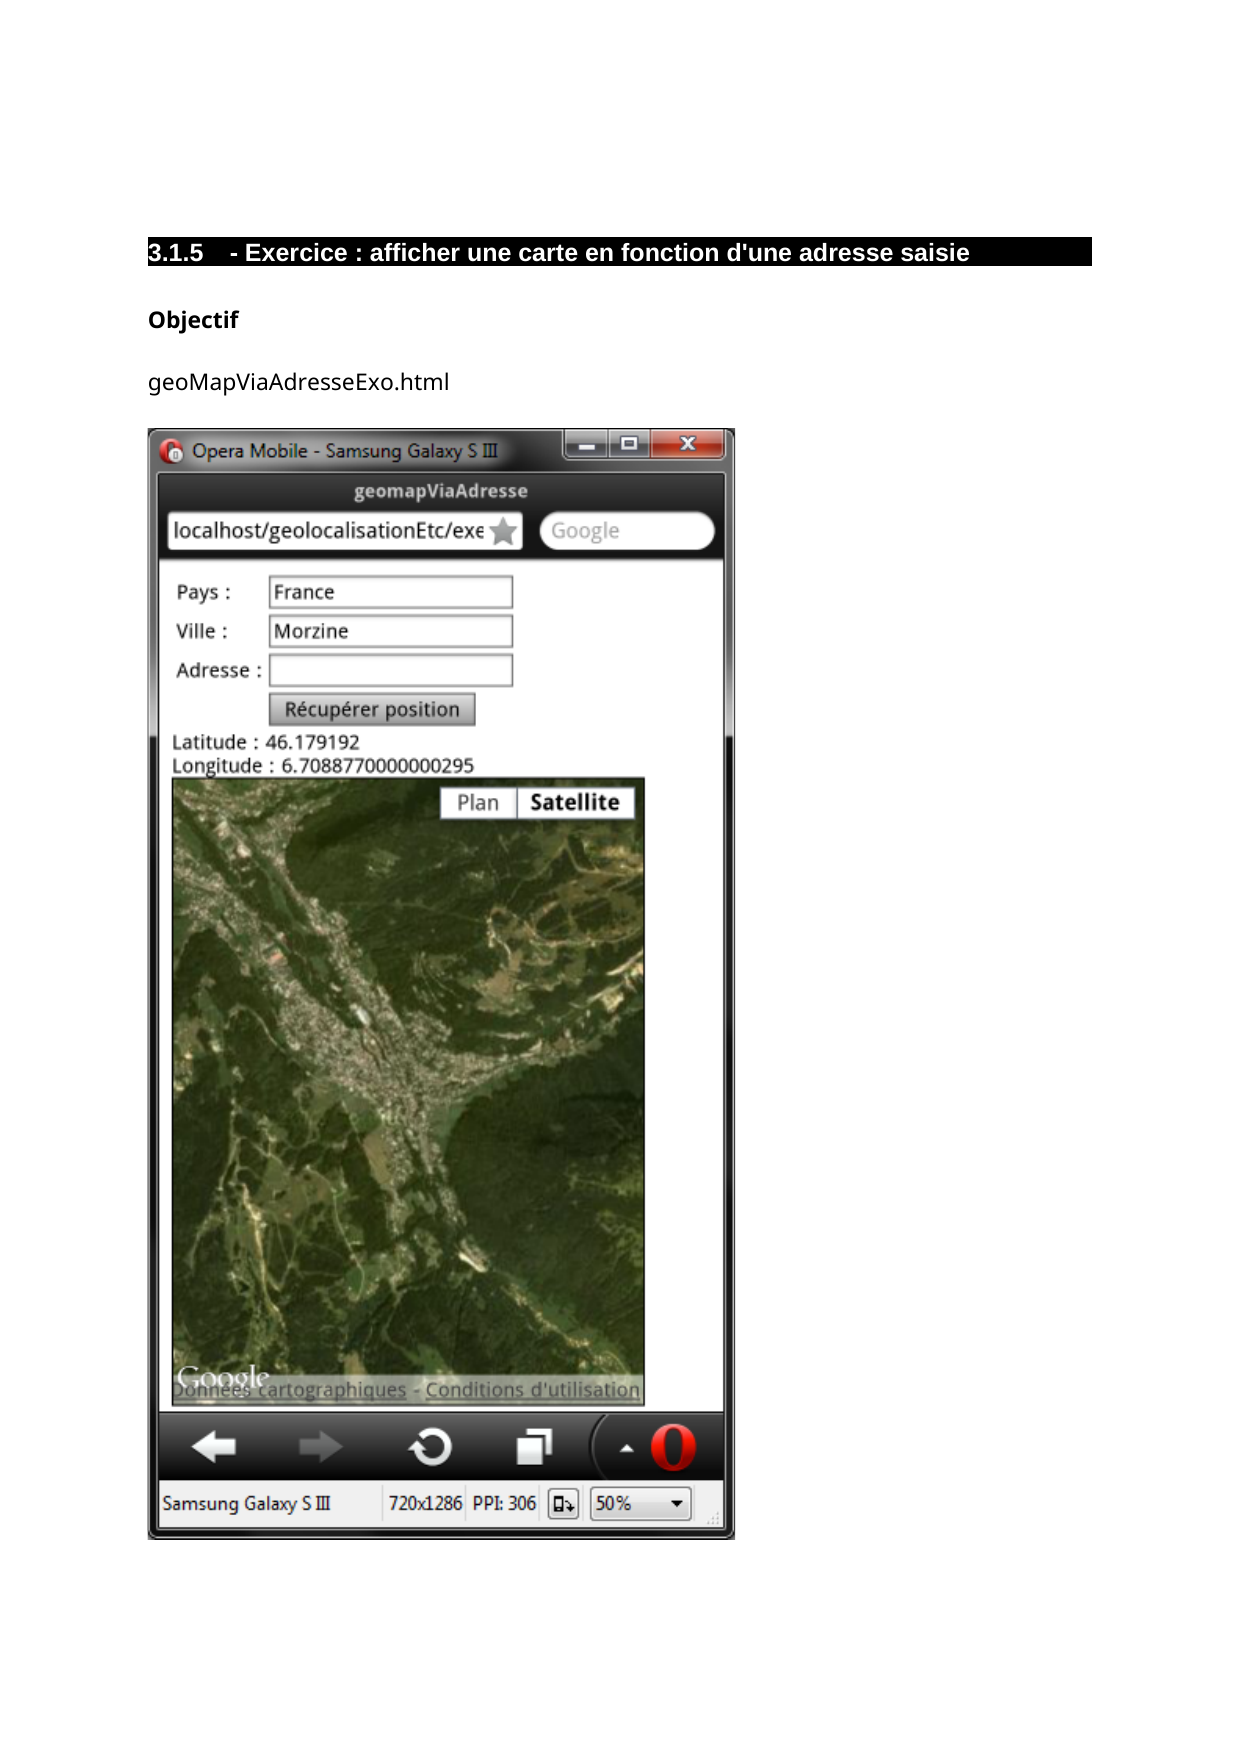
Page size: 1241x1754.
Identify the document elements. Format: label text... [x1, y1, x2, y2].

subtitle - Exercice : afficher une carte en fonction d'une adresse saisie [148, 237, 1092, 266]
text geoMapViaAdresseExo.html [148, 366, 1092, 397]
picture [147, 428, 736, 1540]
text Objectif [148, 304, 1092, 335]
